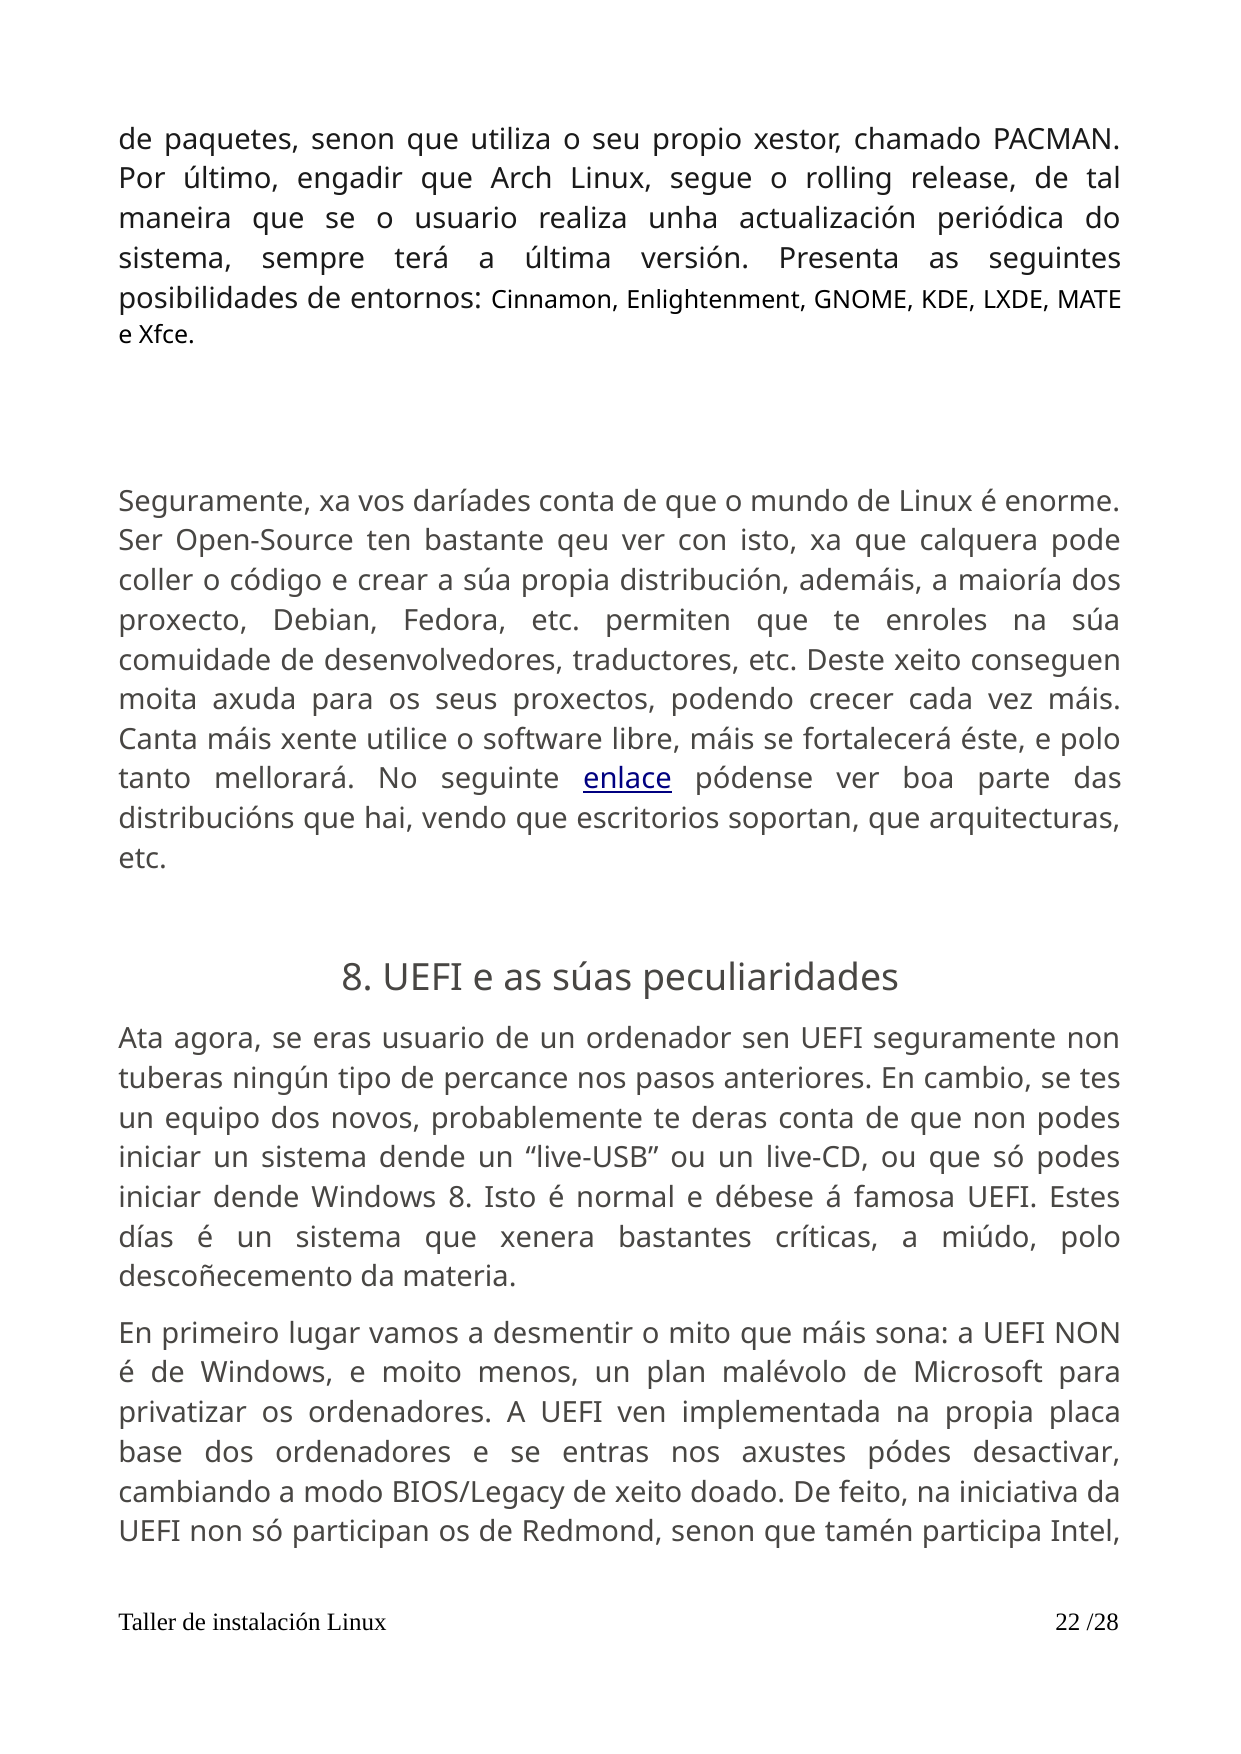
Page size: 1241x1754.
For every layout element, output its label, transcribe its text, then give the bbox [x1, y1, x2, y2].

text En primeiro lugar vamos a desmentir o mito que máis sona: a UEFI NON é de Windows, e moito menos, un plan malévolo de Microsoft para privatizar os ordenadores. A UEFI ven implementada na propia placa base dos ordenadores e se entras nos axustes pódes desactivar, cambiando a modo BIOS/Legacy de xeito doado. De feito, na iniciativa da UEFI non só participan os de Redmond, senon que tamén participa Intel, [118, 1312, 1122, 1550]
text 8. UEFI e as súas peculiaridades [118, 950, 1122, 1001]
text de paquetes, senon que utiliza o seu propio xestor, chamado PACMAN. Por último, engadir que Arch Linux, segue o rolling release, de tal maneira que se o usuario realiza unha actualización periódica do sistema, sempre terá a última versión. Presenta as seguintes posibilidades de entornos: Cinnamon, Enlightenment, GNOME, KDE, LXDE, MATE e Xfce. [118, 118, 1122, 351]
text Ata agora, se eras usuario de un ordenador sen UEFI seguramente non tuberas ningún tipo de percance nos pasos anteriores. En cambio, se tes un equipo dos novos, probablemente te deras conta de que non podes iniciar un sistema dende un “live-USB” ou un live-CD, ou que só podes iniciar dende Windows 8. Isto é normal e débese á famosa UEFI. Estes días é un sistema que xenera bastantes críticas, a miúdo, polo descoñecemento da materia. [118, 1018, 1122, 1295]
text Seguramente, xa vos daríades conta de que o mundo de Linux é enorme. Ser Open-Source ten bastante qeu ver con isto, xa que calquera pode coller o código e crear a súa propia distribución, ademáis, a maioría dos proxecto, Debian, Fedora, etc. permiten que te enroles na súa comuidade de desenvolvedores, traductores, etc. Deste xeito conseguen moita axuda para os seus proxectos, podendo crecer cada vez máis. Canta máis xente utilice o software libre, máis se fortalecerá éste, e polo tanto mellorará. No seguinte enlace pódense ver boa parte das distribucións que hai, vendo que escritorios soportan, que arquitecturas, etc. [118, 480, 1122, 877]
